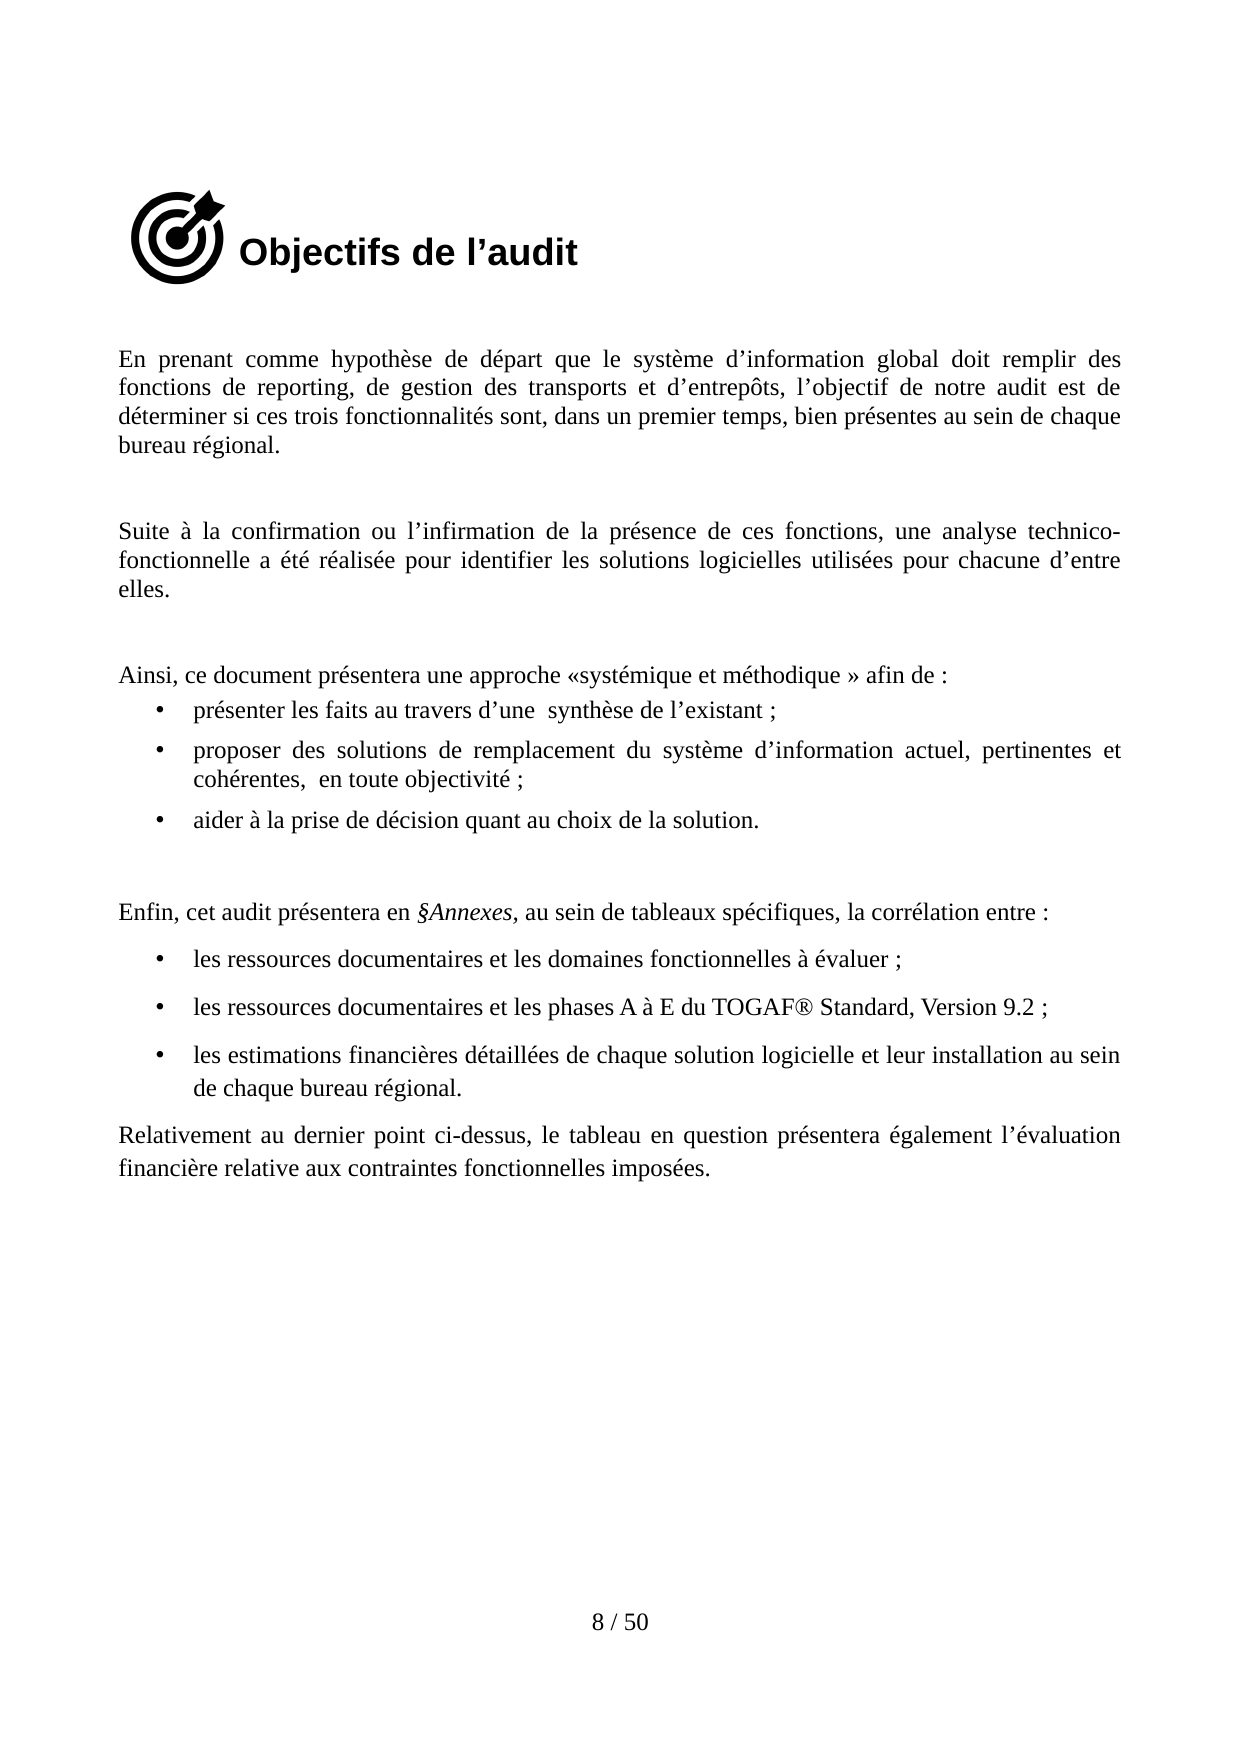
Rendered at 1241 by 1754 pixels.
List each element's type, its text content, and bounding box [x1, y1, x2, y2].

text Suite à la confirmation ou l’infirmation de la présence de ces fonctions, une analyse technico-fonctionnelle a été réalisée pour identifier les solutions logicielles utilisées pour chacune d’entre elles. [118, 516, 1122, 602]
list aider à la prise de décision quant au choix de la solution. [156, 805, 1122, 833]
list les ressources documentaires et les phases A à E du TOGAF® Standard, Version 9.2 ; [156, 992, 1122, 1021]
list les estimations financières détaillées de chaque solution logicielle et leur installation au sein de chaque bureau régional. [156, 1040, 1122, 1101]
list les ressources documentaires et les domaines fonctionnelles à évaluer ; [156, 944, 1122, 973]
text Relativement au dernier point ci-dessus, le tableau en question présentera également l’évaluation financière relative aux contraintes fonctionnelles imposées. [118, 1120, 1122, 1182]
list présenter les faits au travers d’une synthèse de l’existant ; [156, 695, 1122, 723]
list proposer des solutions de remplacement du système d’information actuel, pertinentes et cohérentes, en toute objectivité ; [156, 735, 1122, 793]
subtitle Objectifs de l’audit [239, 230, 1122, 274]
text En prenant comme hypothèse de départ que le système d’information global doit remplir des fonctions de reporting, de gestion des transports et d’entrepôts, l’objectif de notre audit est de déterminer si ces trois fonctionnalités sont, dans un premier temps, bien présentes au sein de chaque bureau régional. [118, 344, 1122, 459]
picture [116, 177, 239, 299]
text Ainsi, ce document présentera une approche «systémique et méthodique » afin de : [118, 660, 1122, 689]
text Enfin, cet audit présentera en §Annexes, au sein de tableaux spécifiques, la corrélation entre : [118, 897, 1122, 926]
